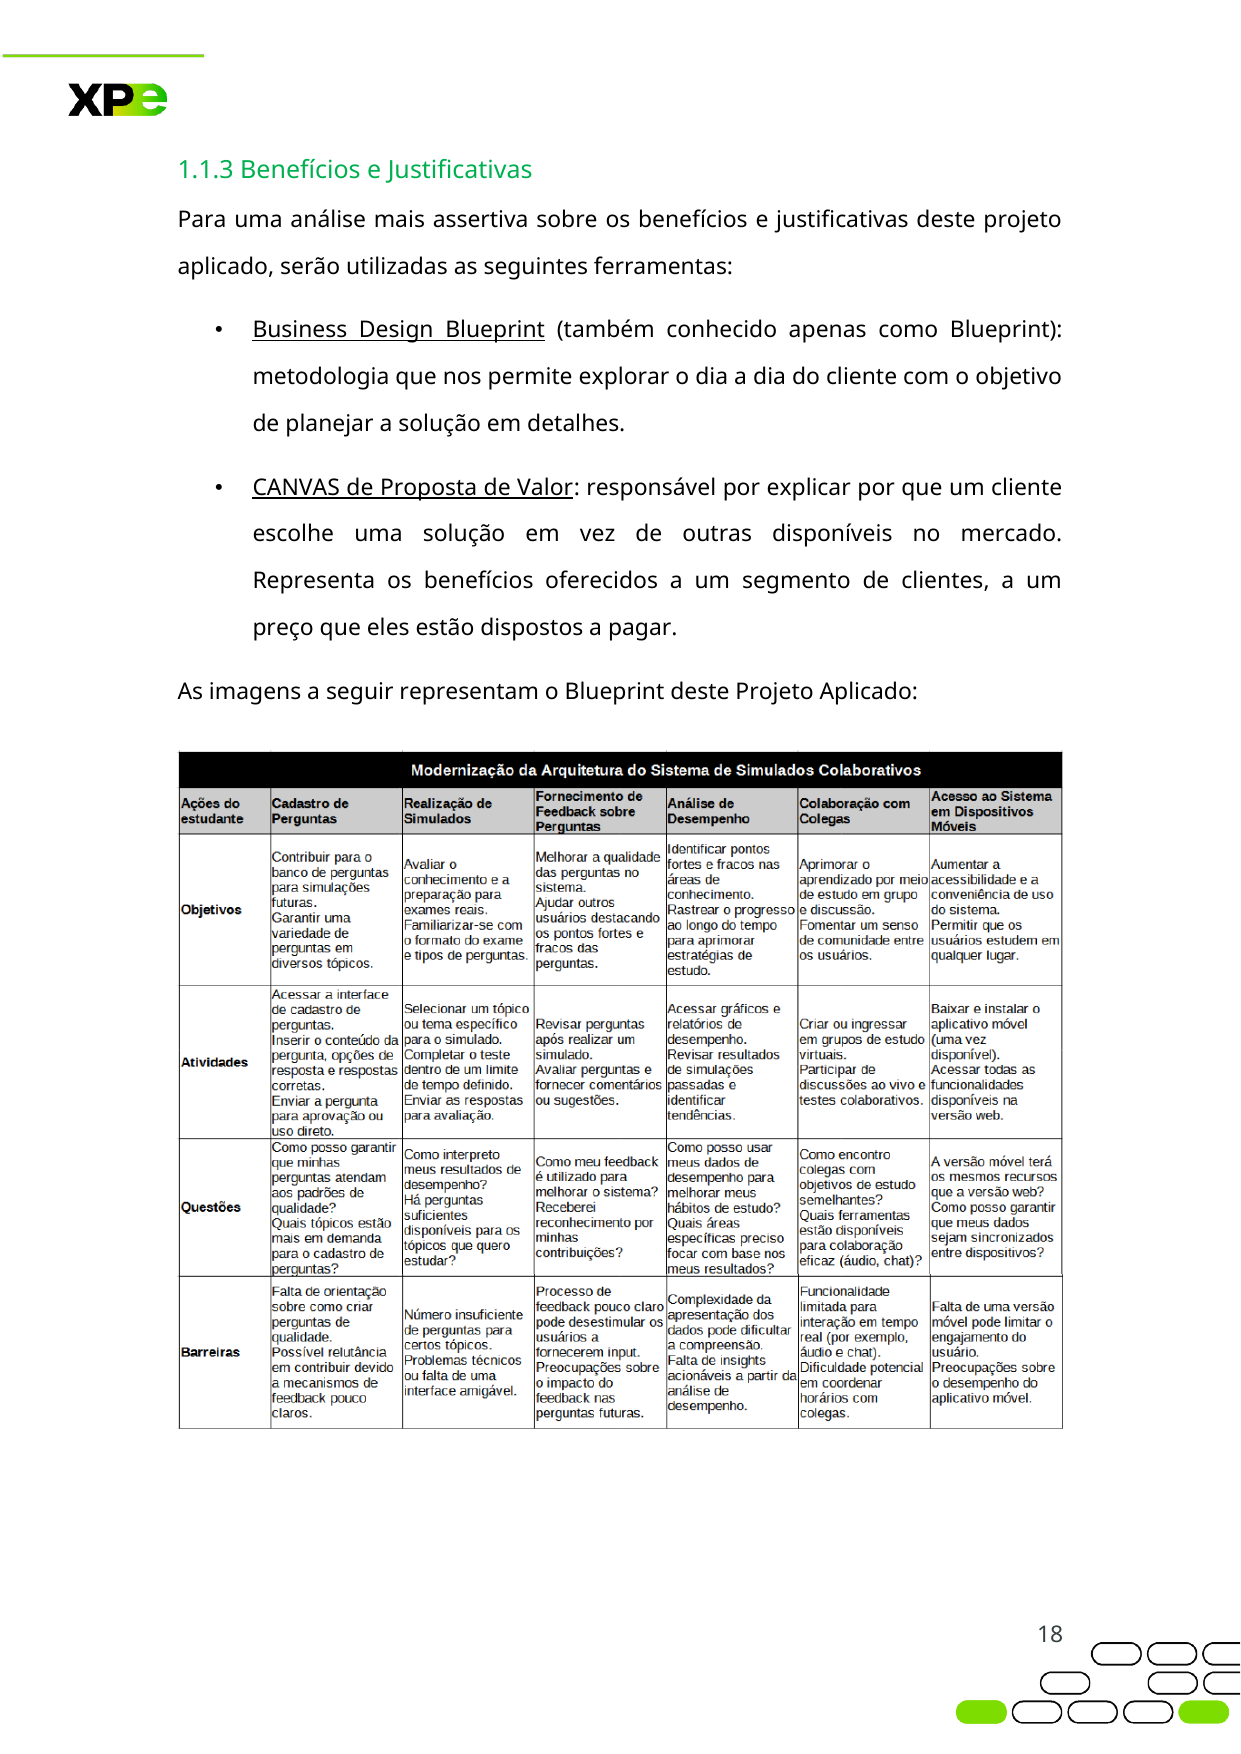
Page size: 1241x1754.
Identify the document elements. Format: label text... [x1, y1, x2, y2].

picture [955, 1642, 1241, 1724]
text Para uma análise mais assertiva sobre os benefícios e justificativas deste projeto aplicado, serão utilizadas as seguintes ferramentas: [177, 203, 1063, 281]
subtitle 1.1.3 Benefícios e Justificativas [177, 152, 1063, 186]
list CANVAS de Proposta de Valor: responsável por explicar por que um cliente escolhe uma solução em vez de outras disponíveis no mercado. Representa os benefícios oferecidos a um segmento de clientes, a um preço que eles estão dispostos a pagar. [215, 471, 1063, 642]
picture [2, 51, 205, 148]
text As imagens a seguir representam o Blueprint deste Projeto Aplicado: [177, 675, 1063, 706]
list Business Design Blueprint (também conhecido apenas como Blueprint): metodologia que nos permite explorar o dia a dia do cliente com o objetivo de planejar a solução em detalhes. [215, 313, 1063, 438]
picture [177, 750, 1063, 1429]
